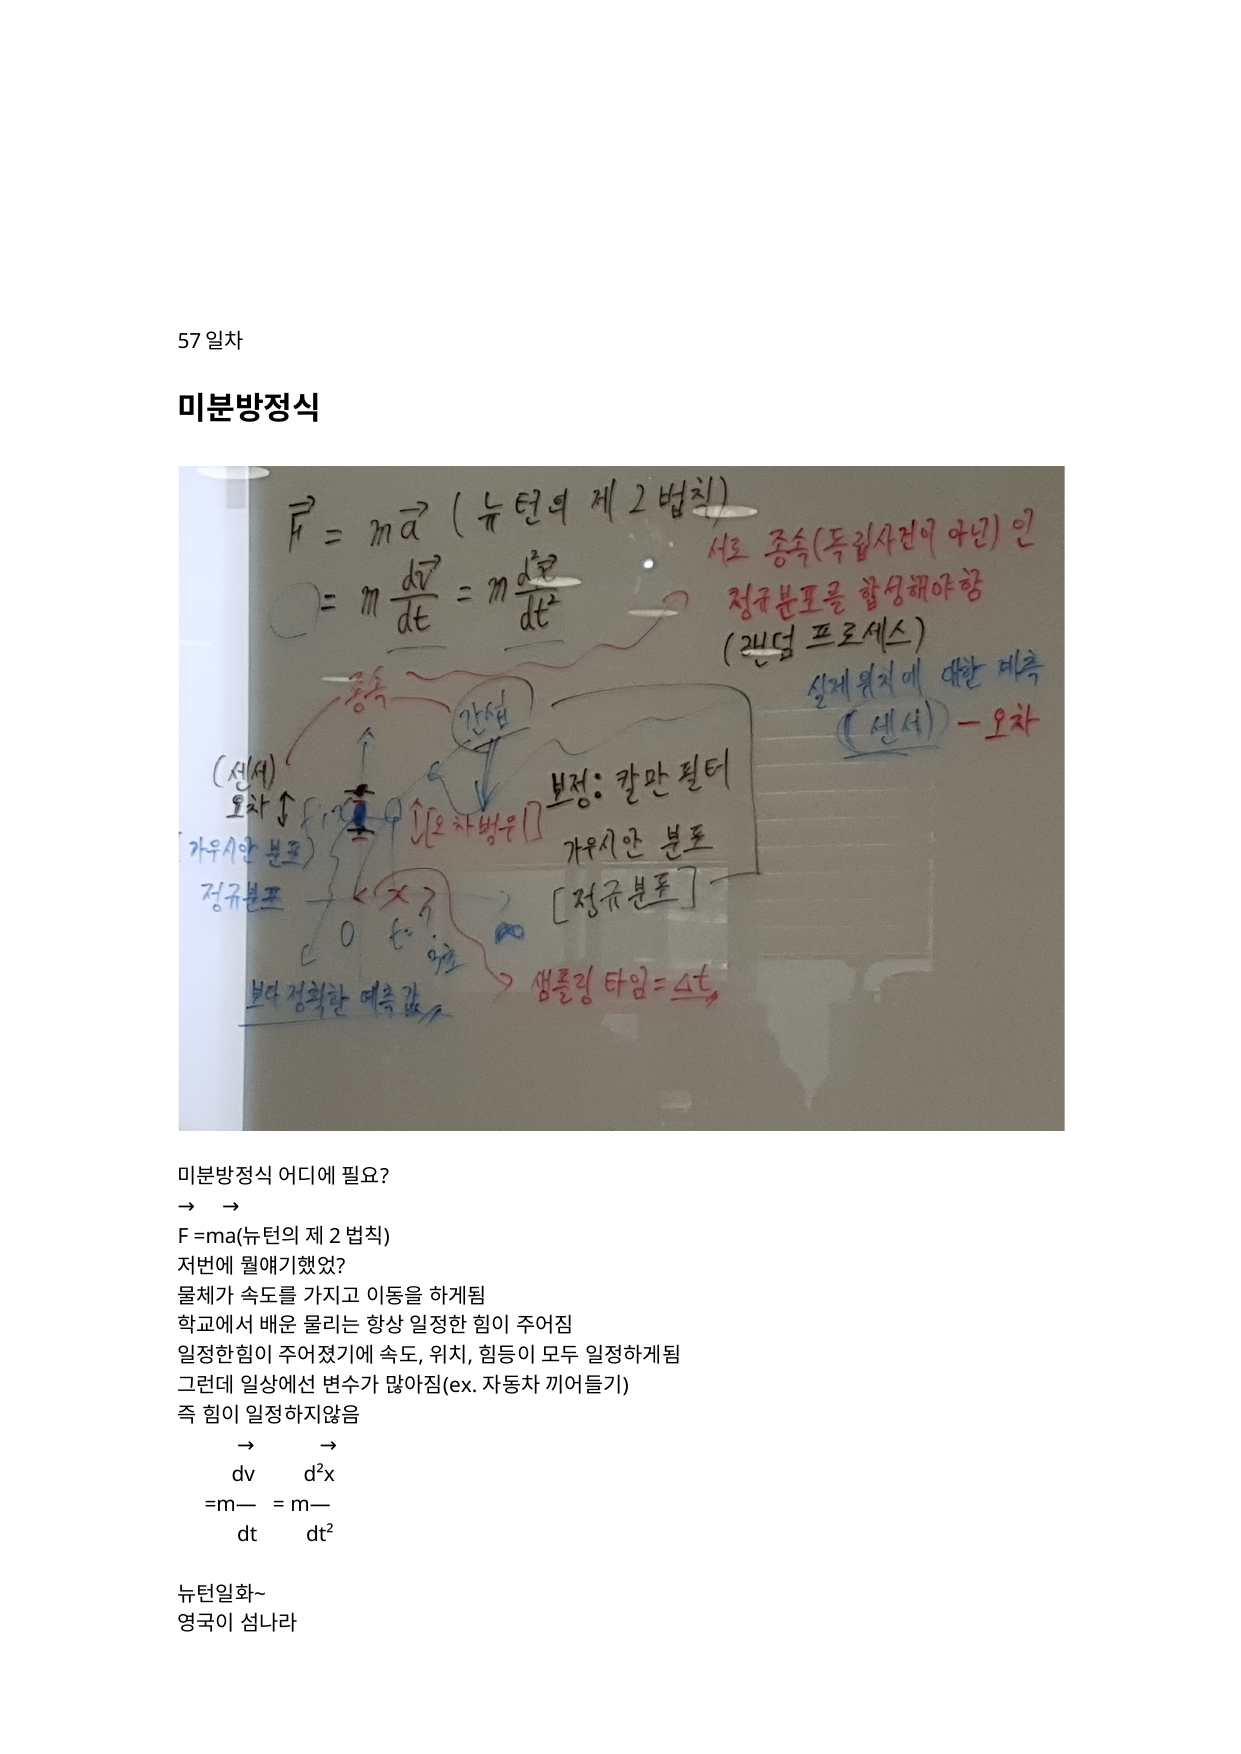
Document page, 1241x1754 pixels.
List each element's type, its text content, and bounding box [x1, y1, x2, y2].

text 미분방정식 [177, 386, 1063, 429]
text 일정한힘이 주어졌기에 속도, 위치, 힘등이 모두 일정하게됨 [177, 1340, 1063, 1369]
picture [178, 466, 1065, 1131]
text dv d²x [177, 1459, 1063, 1488]
text dt dt² [177, 1519, 1063, 1547]
text F =ma(뉴턴의 제2법칙) [177, 1221, 1063, 1249]
text → → [177, 1430, 1063, 1458]
text 학교에서 배운 물리는 항상 일정한 힘이 주어짐 [177, 1311, 1063, 1339]
text 그런데 일상에선 변수가 많아짐(ex. 자동차 끼어들기) [177, 1370, 1063, 1398]
text 물체가 속도를 가지고 이동을 하게됨 [177, 1281, 1063, 1309]
text 영국이 섬나라 [177, 1608, 1063, 1637]
text 즉 힘이 일정하지않음 [177, 1400, 1063, 1428]
text 미분방정식 어디에 필요? [177, 1162, 1063, 1190]
text 57일차 [177, 327, 1063, 355]
text → → [177, 1191, 1063, 1220]
text 저번에 뭘얘기했었? [177, 1251, 1063, 1279]
text =m― = m― [177, 1489, 1063, 1518]
text 뉴턴일화~ [177, 1579, 1063, 1607]
